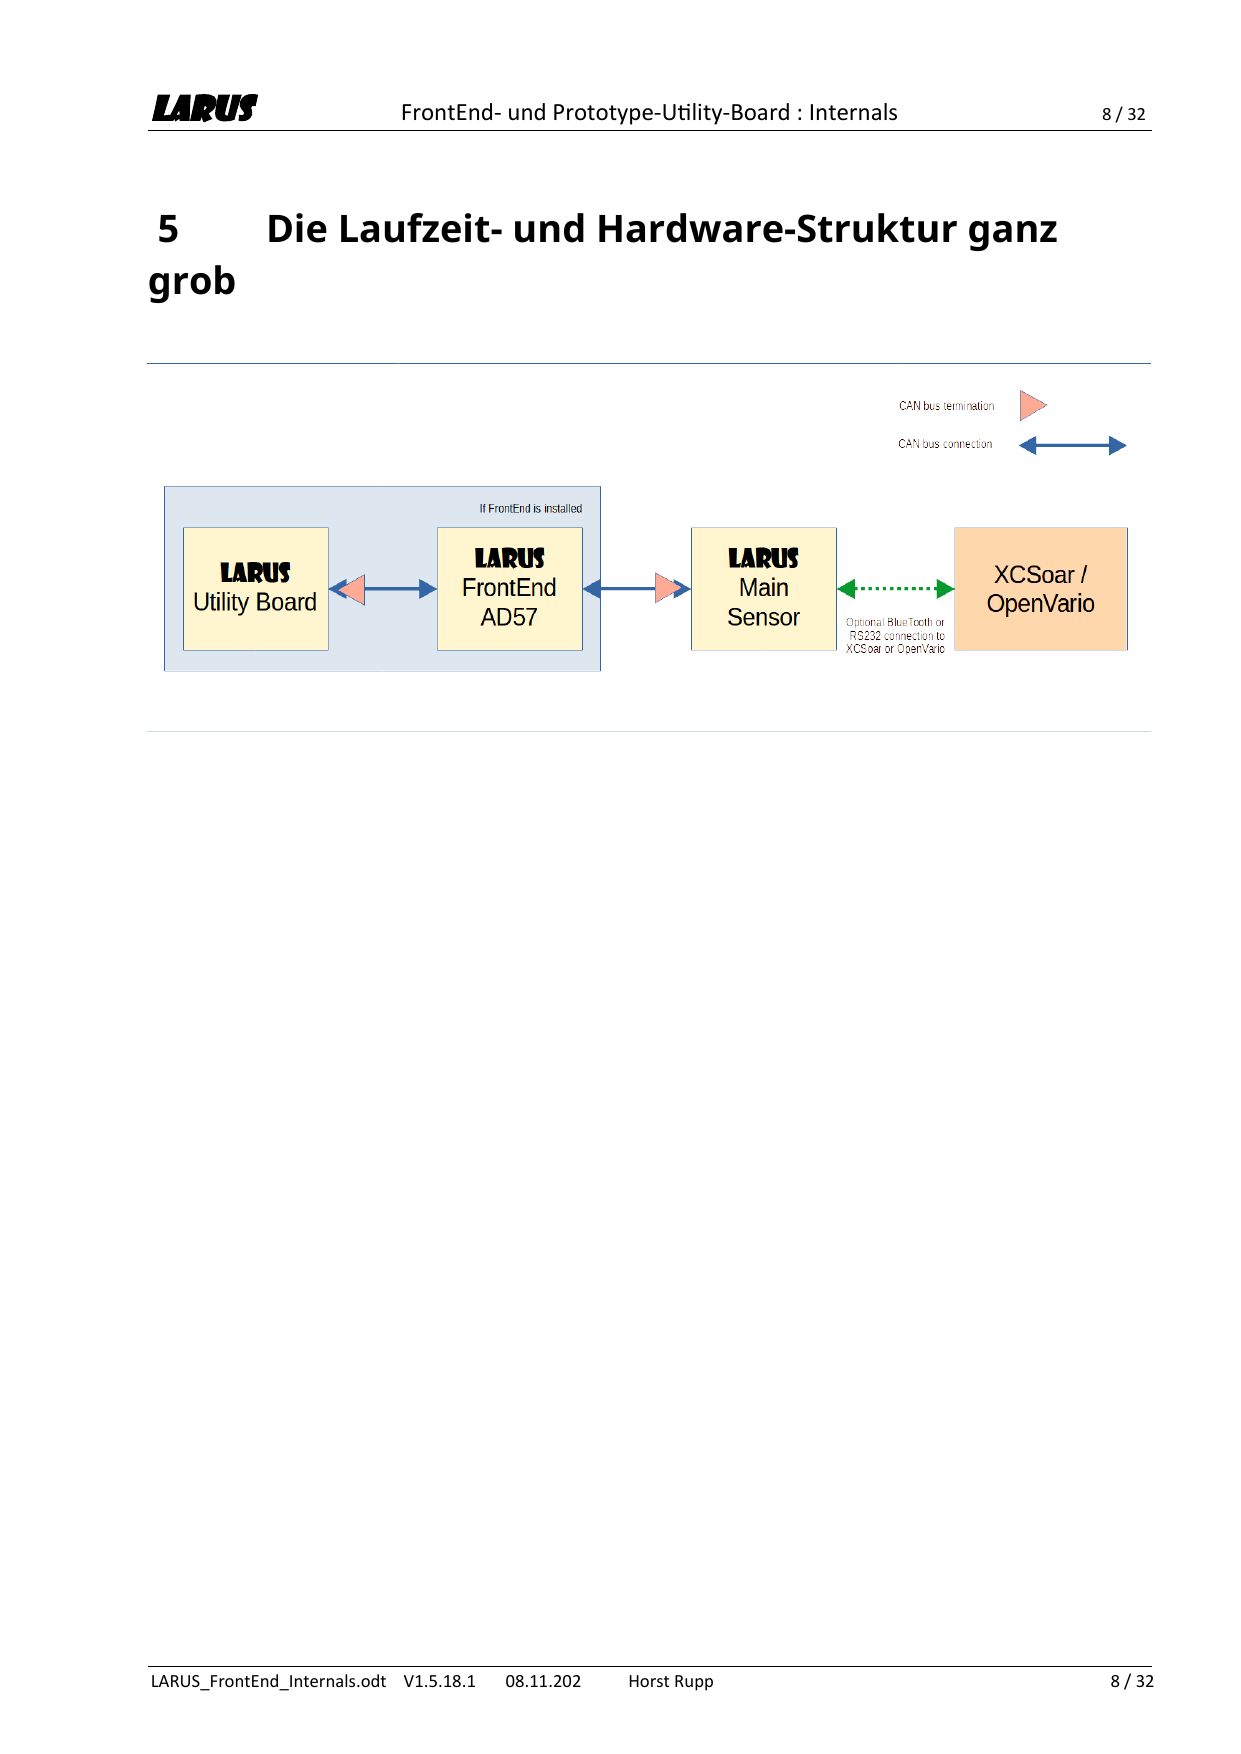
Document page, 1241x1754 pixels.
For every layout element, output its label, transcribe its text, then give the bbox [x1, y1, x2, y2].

picture [147, 363, 1152, 752]
subtitle Die Laufzeit- und Hardware-Struktur ganz grob [148, 173, 1128, 305]
